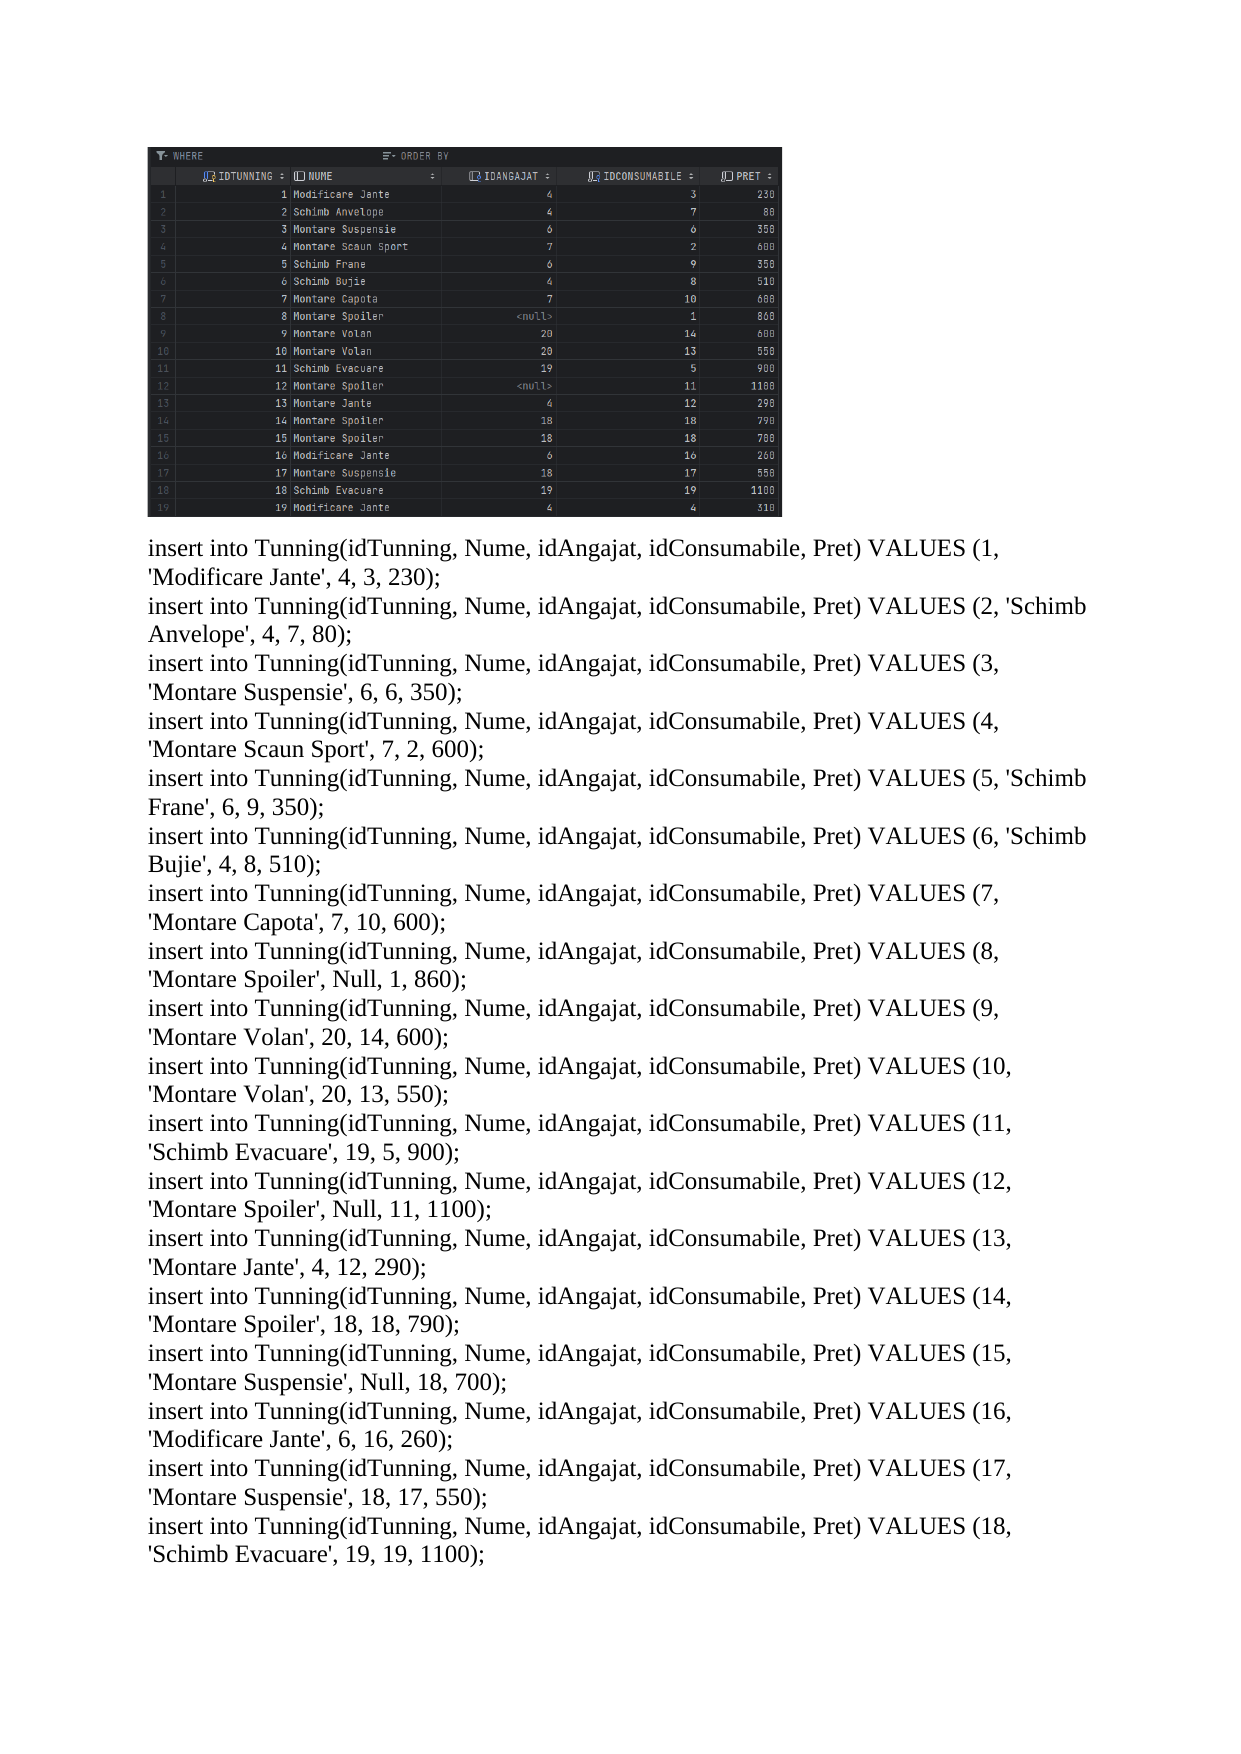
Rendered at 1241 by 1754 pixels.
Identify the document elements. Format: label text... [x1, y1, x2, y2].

text insert into Tunning(idTunning, Nume, idAngajat, idConsumabile, Pret) VALUES (1, 'Modificare Jante', 4, 3, 230); insert into Tunning(idTunning, Nume, idAngajat, idConsumabile, Pret) VALUES (2, 'Schimb Anvelope', 4, 7, 80); insert into Tunning(idTunning, Nume, idAngajat, idConsumabile, Pret) VALUES (3, 'Montare Suspensie', 6, 6, 350); insert into Tunning(idTunning, Nume, idAngajat, idConsumabile, Pret) VALUES (4, 'Montare Scaun Sport', 7, 2, 600); insert into Tunning(idTunning, Nume, idAngajat, idConsumabile, Pret) VALUES (5, 'Schimb Frane', 6, 9, 350); insert into Tunning(idTunning, Nume, idAngajat, idConsumabile, Pret) VALUES (6, 'Schimb Bujie', 4, 8, 510); insert into Tunning(idTunning, Nume, idAngajat, idConsumabile, Pret) VALUES (7, 'Montare Capota', 7, 10, 600); insert into Tunning(idTunning, Nume, idAngajat, idConsumabile, Pret) VALUES (8, 'Montare Spoiler', Null, 1, 860); insert into Tunning(idTunning, Nume, idAngajat, idConsumabile, Pret) VALUES (9, 'Montare Volan', 20, 14, 600); insert into Tunning(idTunning, Nume, idAngajat, idConsumabile, Pret) VALUES (10, 'Montare Volan', 20, 13, 550); insert into Tunning(idTunning, Nume, idAngajat, idConsumabile, Pret) VALUES (11, 'Schimb Evacuare', 19, 5, 900); insert into Tunning(idTunning, Nume, idAngajat, idConsumabile, Pret) VALUES (12, 'Montare Spoiler', Null, 11, 1100); insert into Tunning(idTunning, Nume, idAngajat, idConsumabile, Pret) VALUES (13, 'Montare Jante', 4, 12, 290); insert into Tunning(idTunning, Nume, idAngajat, idConsumabile, Pret) VALUES (14, 'Montare Spoiler', 18, 18, 790); insert into Tunning(idTunning, Nume, idAngajat, idConsumabile, Pret) VALUES (15, 'Montare Suspensie', Null, 18, 700); insert into Tunning(idTunning, Nume, idAngajat, idConsumabile, Pret) VALUES (16, 'Modificare Jante', 6, 16, 260); insert into Tunning(idTunning, Nume, idAngajat, idConsumabile, Pret) VALUES (17, 'Montare Suspensie', 18, 17, 550); insert into Tunning(idTunning, Nume, idAngajat, idConsumabile, Pret) VALUES (18, 'Schimb Evacuare', 19, 19, 1100); [148, 533, 1093, 1568]
